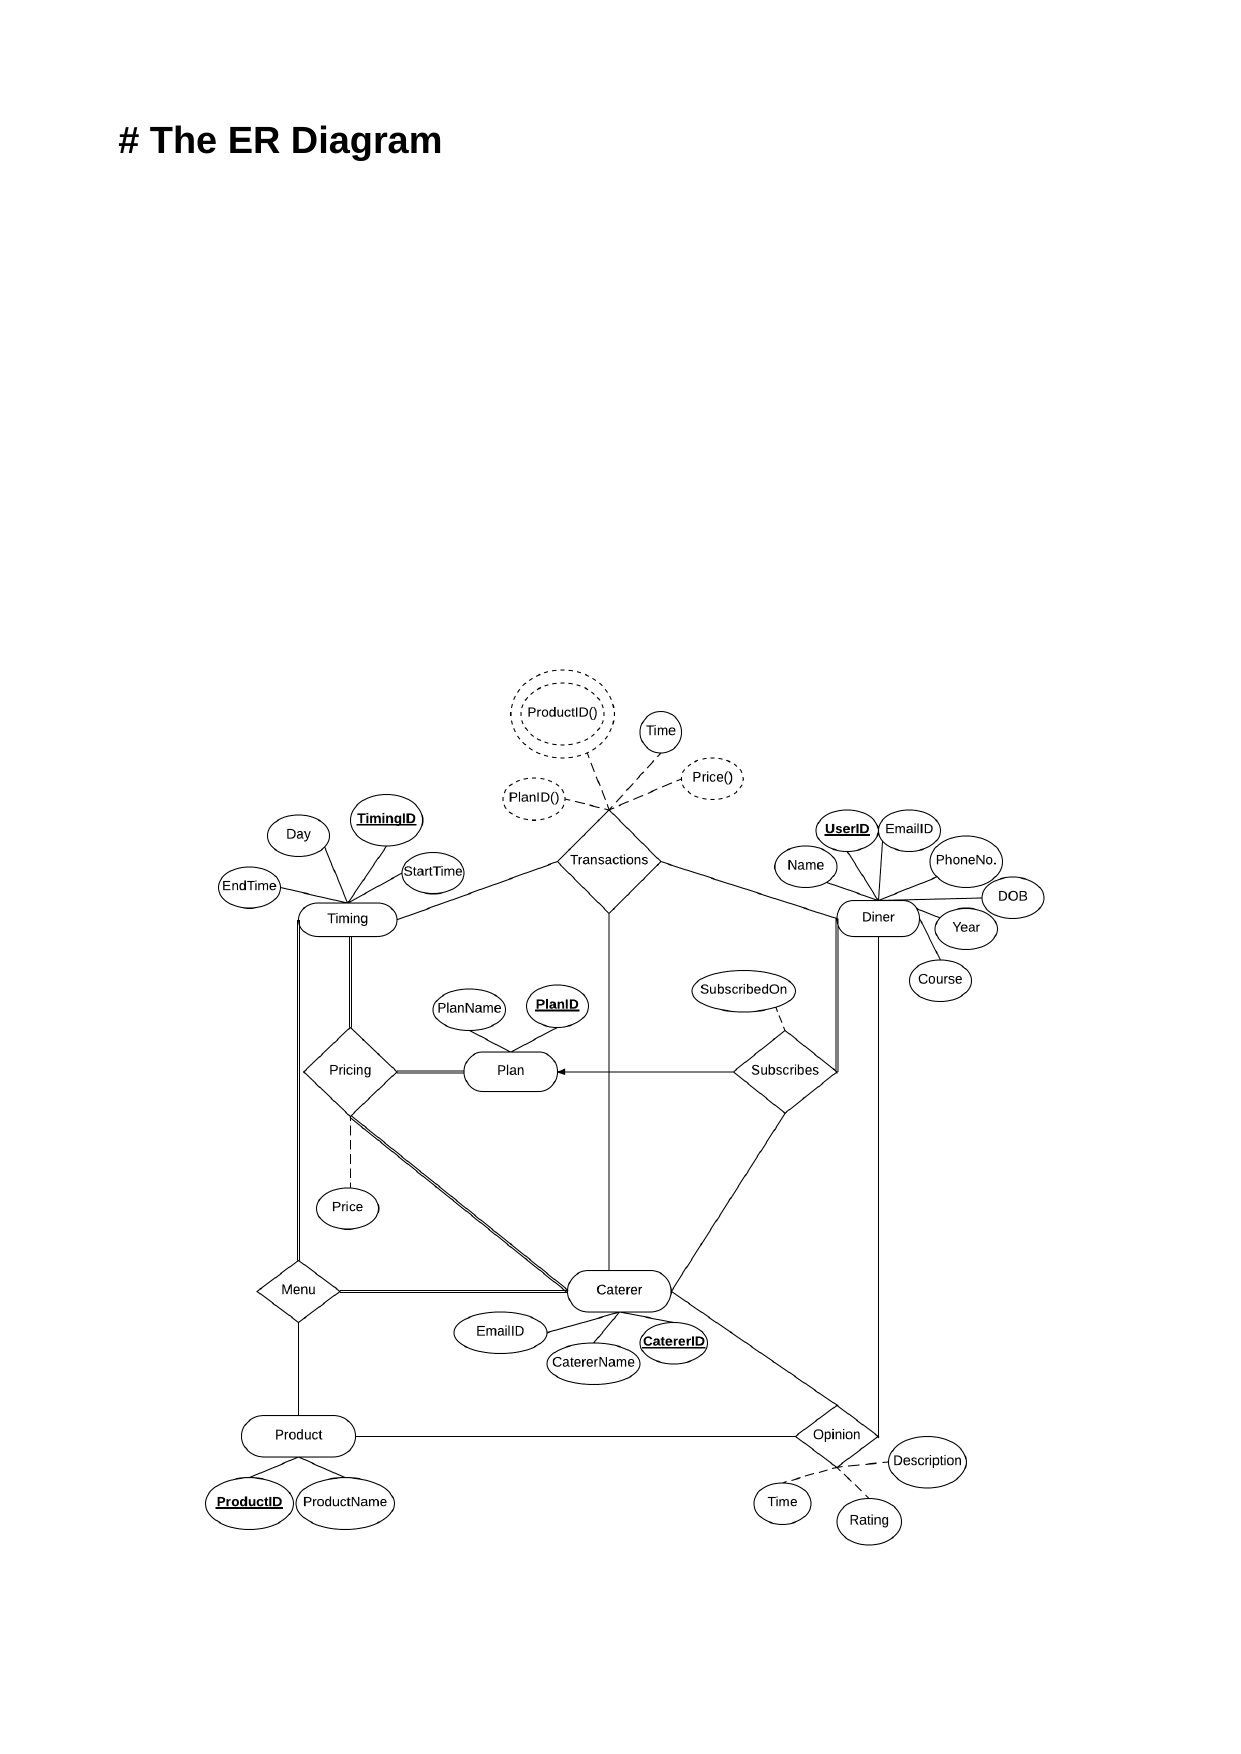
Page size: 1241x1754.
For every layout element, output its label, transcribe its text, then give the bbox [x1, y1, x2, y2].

subtitle # The ER Diagram [118, 118, 1122, 162]
picture [143, 206, 1054, 1581]
